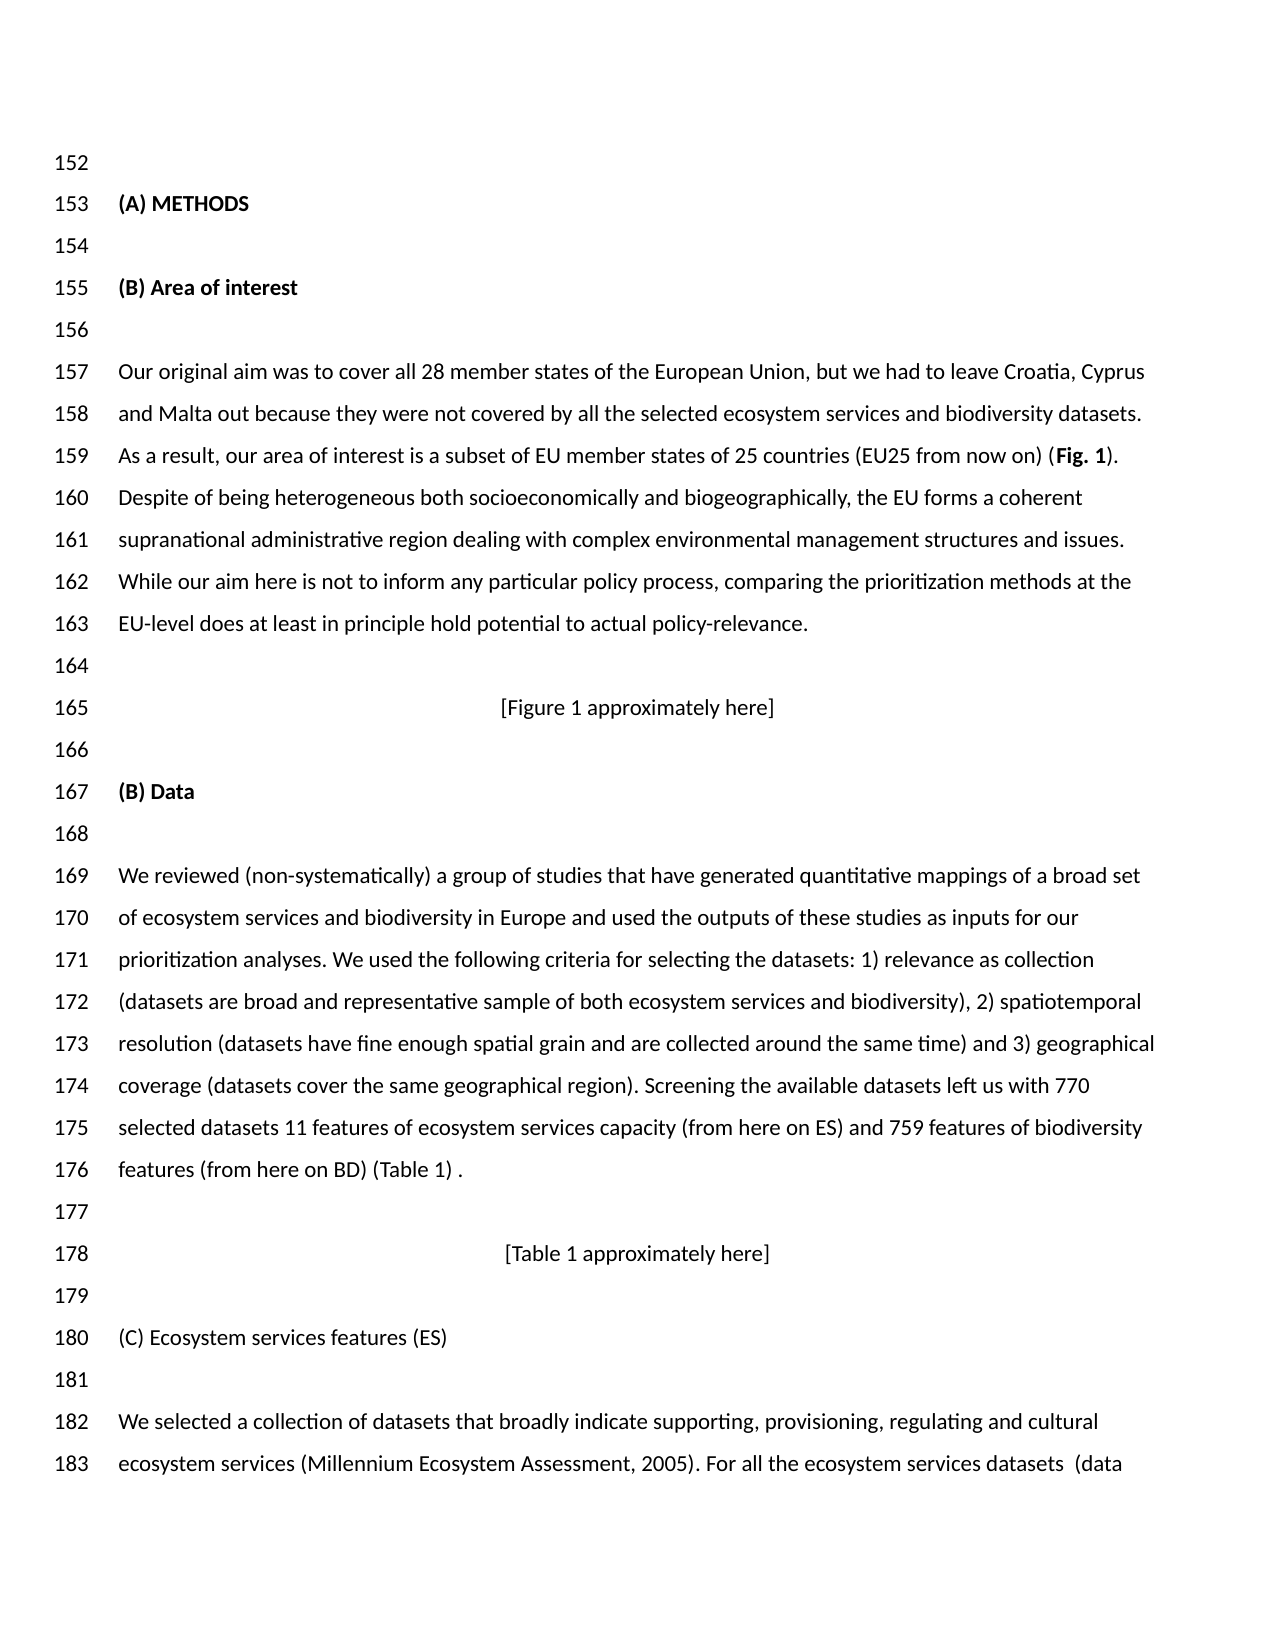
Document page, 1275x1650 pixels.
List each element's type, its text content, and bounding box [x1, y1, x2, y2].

subtitle (A) METHODS [118, 189, 1157, 218]
subtitle (B) Data [118, 777, 1157, 805]
subtitle (B) Area of interest [118, 273, 1157, 302]
text [Table 1 approximately here] [118, 1239, 1157, 1267]
text We reviewed (non-systematically) a group of studies that have generated quantitative mappings of a broad set of ecosystem services and biodiversity in Europe and used the outputs of these studies as inputs for our prioritization analyses. We used the following criteria for selecting the datasets: 1) relevance as collection (datasets are broad and representative sample of both ecosystem services and biodiversity), 2) spatiotemporal resolution (datasets have fine enough spatial grain and are collected around the same time) and 3) geographical coverage (datasets cover the same geographical region). Screening the available datasets left us with 770 selected datasets 11 features of ecosystem services capacity (from here on ES) and 759 features of biodiversity features (from here on BD) (Table 1) . [118, 861, 1157, 1183]
text We selected a collection of datasets that broadly indicate supporting, provisioning, regulating and cultural ecosystem services (Millennium Ecosystem Assessment, 2005). For all the ecosystem services datasets (data [118, 1407, 1157, 1477]
subtitle (C) Ecosystem services features (ES) [118, 1323, 1157, 1351]
text [Figure 1 approximately here] [118, 693, 1157, 721]
text Our original aim was to cover all 28 member states of the European Union, but we had to leave Croatia, Cyprus and Malta out because they were not covered by all the selected ecosystem services and biodiversity datasets. As a result, our area of interest is a subset of EU member states of 25 countries (EU25 from now on) (Fig. 1). Despite of being heterogeneous both socioeconomically and biogeographically, the EU forms a coherent supranational administrative region dealing with complex environmental management structures and issues. While our aim here is not to inform any particular policy process, comparing the prioritization methods at the EU-level does at least in principle hold potential to actual policy-relevance. [118, 357, 1157, 637]
